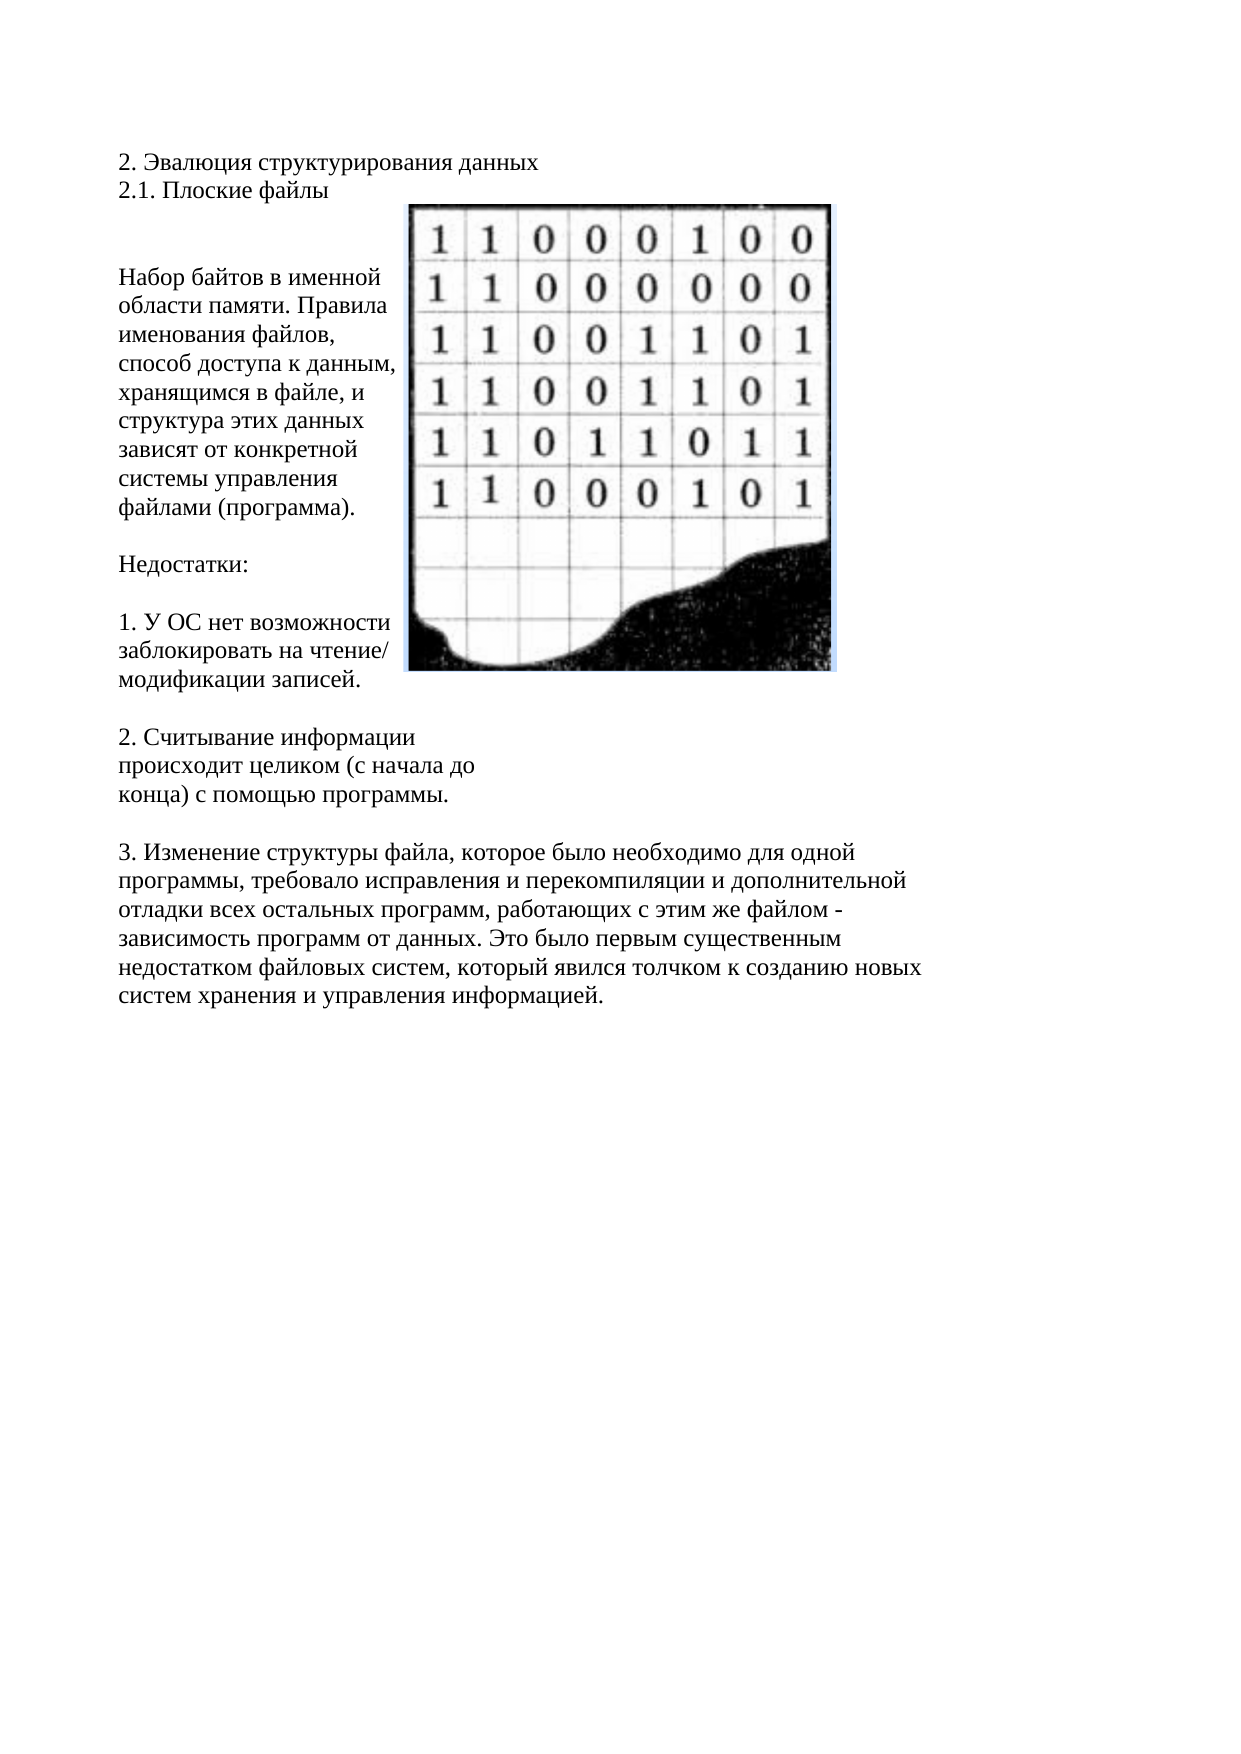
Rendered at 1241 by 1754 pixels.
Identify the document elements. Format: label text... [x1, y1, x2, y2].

text [837, 607, 1122, 636]
text зависят от конкретной [118, 434, 403, 463]
text файлами (программа). [118, 492, 403, 521]
text систем хранения и управления информацией. [118, 981, 1122, 1009]
text хранящимся в файле, и [118, 377, 403, 406]
text [837, 492, 1122, 521]
text [837, 262, 1122, 291]
text отладки всех остальных программ, работающих с этим же файлом - [118, 894, 1122, 923]
text 3. Изменение структуры файла, которое было необходимо для одной [118, 837, 1122, 866]
text системы управления [118, 463, 403, 492]
text конца) с помощью программы. [118, 779, 1122, 808]
text 2. Считывание информации [118, 722, 1122, 751]
text [837, 463, 1122, 492]
text [837, 319, 1122, 377]
text [837, 377, 1122, 406]
text области памяти. Правила [118, 291, 403, 319]
text недостатком файловых систем, который явился толчком к созданию новых [118, 952, 1122, 981]
text [837, 291, 1122, 319]
text [837, 434, 1122, 463]
text 2. Эвалюция структурирования данных [118, 147, 1122, 176]
text 1. У ОС нет возможности [118, 607, 403, 636]
text 2.1. Плоские файлы [118, 176, 1122, 204]
text [837, 406, 1122, 434]
text [837, 636, 1122, 664]
text заблокировать на чтение/ [118, 636, 403, 664]
text Недостатки: [118, 549, 403, 578]
text модификации записей. [118, 664, 1122, 693]
text происходит целиком (с начала до [118, 751, 1122, 779]
text программы, требовало исправления и перекомпиляции и дополнительной [118, 866, 1122, 894]
text структура этих данных [118, 406, 403, 434]
text именования файлов, способ доступа к данным, [118, 319, 403, 377]
text [837, 549, 1122, 578]
text зависимость программ от данных. Это было первым существенным [118, 923, 1122, 952]
text Набор байтов в именной [118, 262, 403, 291]
